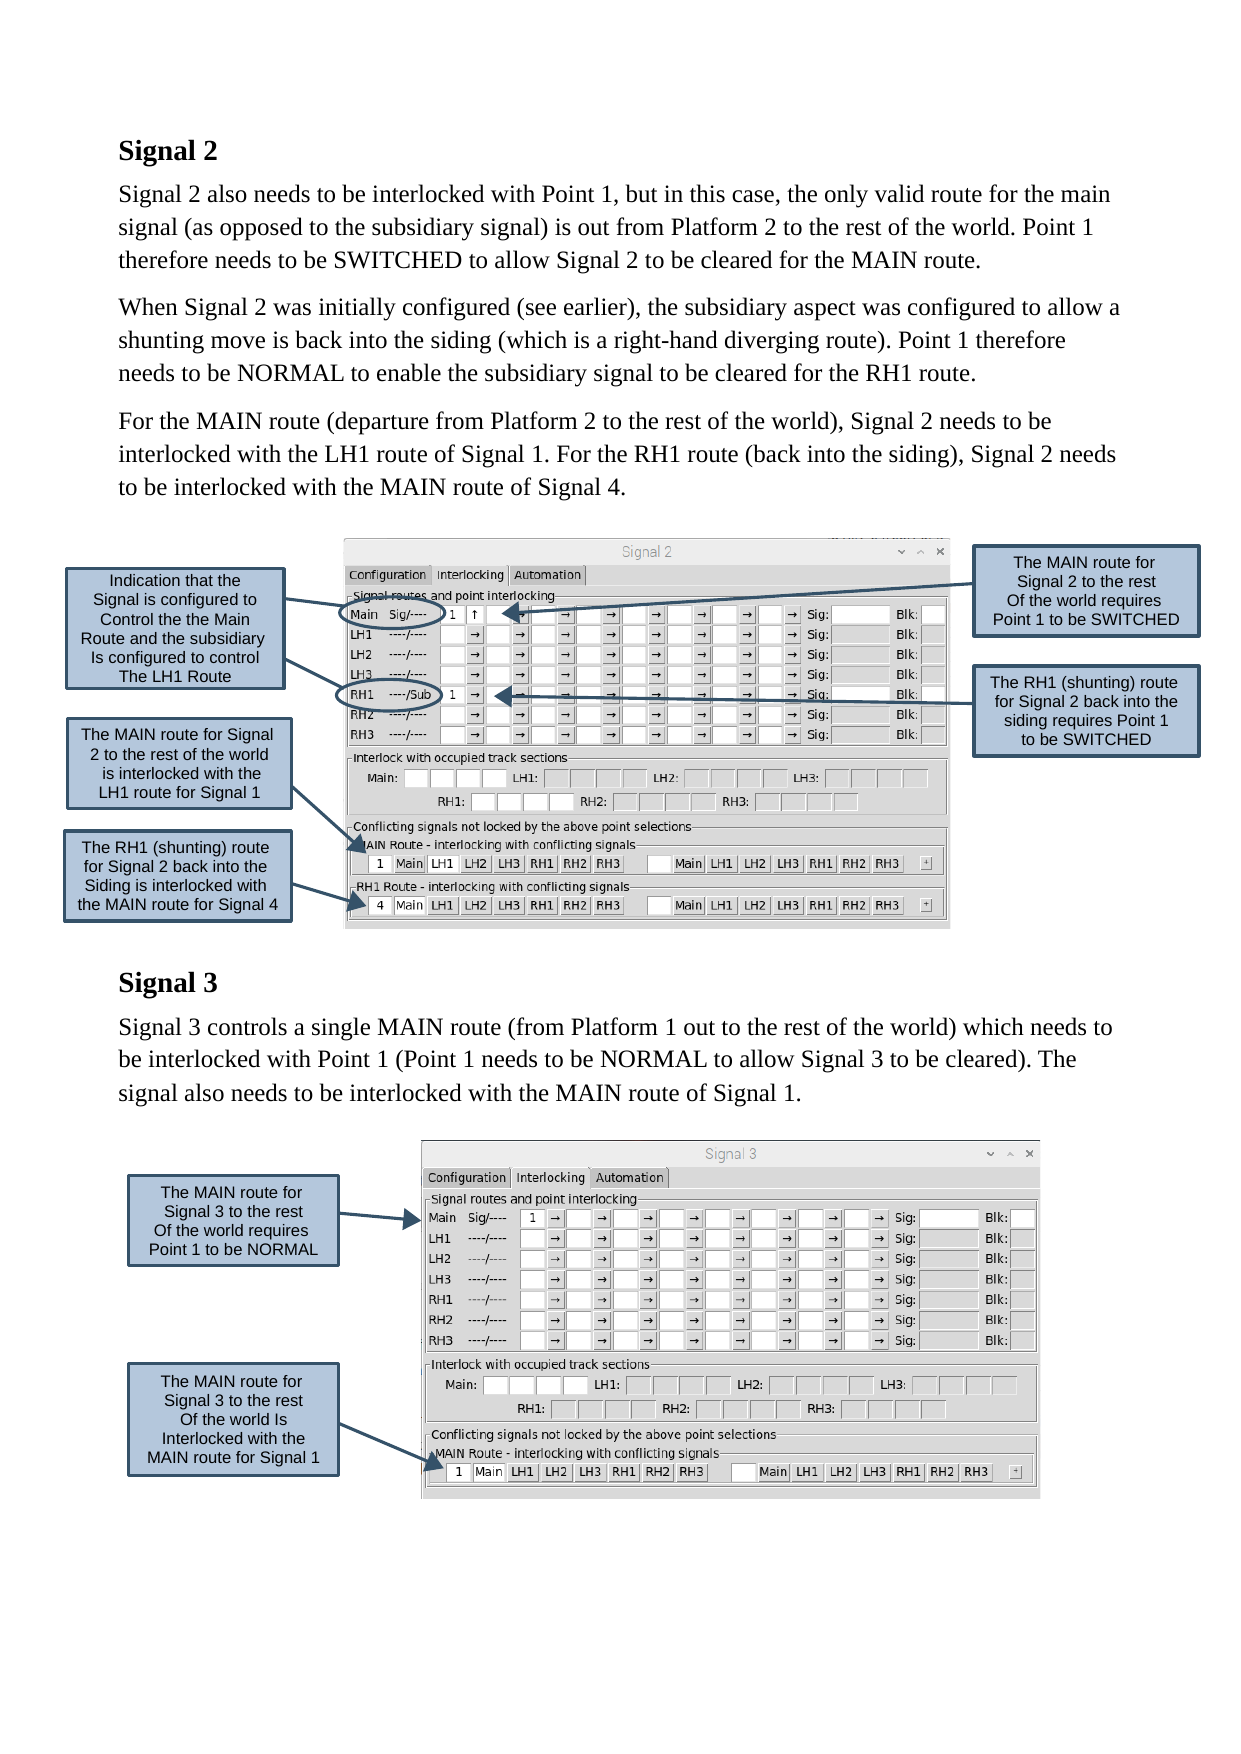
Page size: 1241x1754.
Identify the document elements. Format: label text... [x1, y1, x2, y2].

subtitle Signal 3 [118, 966, 1122, 999]
picture [421, 1140, 1041, 1499]
text Signal 2 also needs to be interlocked with Point 1, but in this case, the only valid route for the main signal (as opposed to the subsidiary signal) is out from Platform 2 to the rest of the world. Point 1 therefore needs to be SWITCHED to allow Signal 2 to be cleared for the MAIN route. [118, 179, 1122, 273]
picture [343, 681, 439, 709]
text Signal 3 controls a single MAIN route (from Platform 1 out to the rest of the world) which needs to be interlocked with Point 1 (Point 1 needs to be NORMAL to allow Signal 3 to be cleared). The signal also needs to be interlocked with the MAIN route of Signal 1. [118, 1012, 1122, 1106]
subtitle Signal 2 [118, 133, 1122, 166]
picture [343, 599, 443, 626]
text For the MAIN route (departure from Platform 2 to the rest of the world), Signal 2 needs to be interlocked with the LH1 route of Signal 1. For the RH1 route (back into the siding), Signal 2 needs to be interlocked with the MAIN route of Signal 4. [118, 406, 1122, 501]
picture [343, 538, 951, 929]
text When Signal 2 was initially configured (see earlier), the subsidiary aspect was configured to allow a shunting move is back into the siding (which is a right-hand diverging route). Point 1 therefore needs to be NORMAL to enable the subsidiary signal to be cleared for the RH1 route. [118, 292, 1122, 387]
